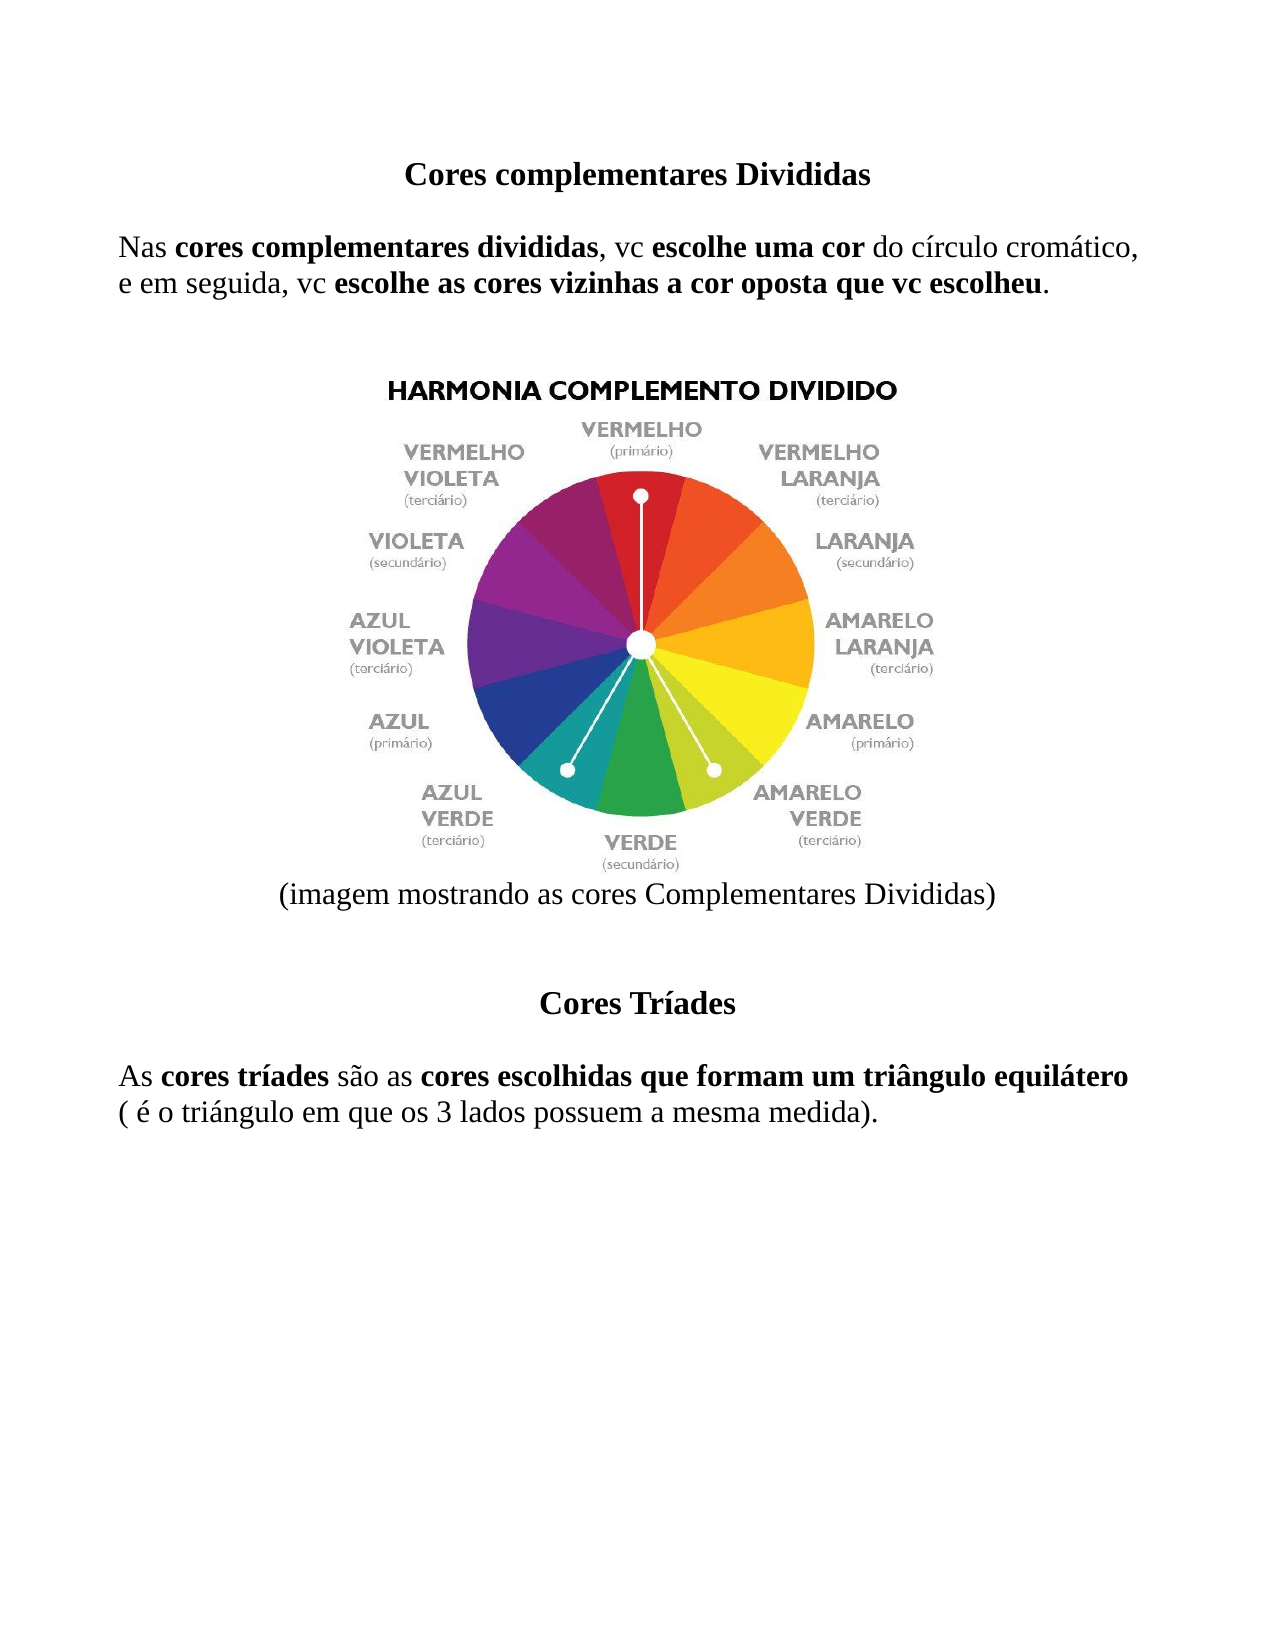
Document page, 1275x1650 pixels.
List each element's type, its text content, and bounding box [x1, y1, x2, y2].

text (imagem mostrando as cores Complementares Divididas) [118, 875, 1157, 911]
text As cores tríades são as cores escolhidas que formam um triângulo equilátero ( é o triángulo em que os 3 lados possuem a mesma medida). [118, 1057, 1157, 1129]
picture [323, 367, 958, 875]
text Cores complementares Divididas [118, 154, 1157, 192]
text Cores Tríades [118, 983, 1157, 1021]
text Nas cores complementares divididas, vc escolhe uma cor do círculo cromático, e em seguida, vc escolhe as cores vizinhas a cor oposta que vc escolheu. [118, 228, 1157, 300]
